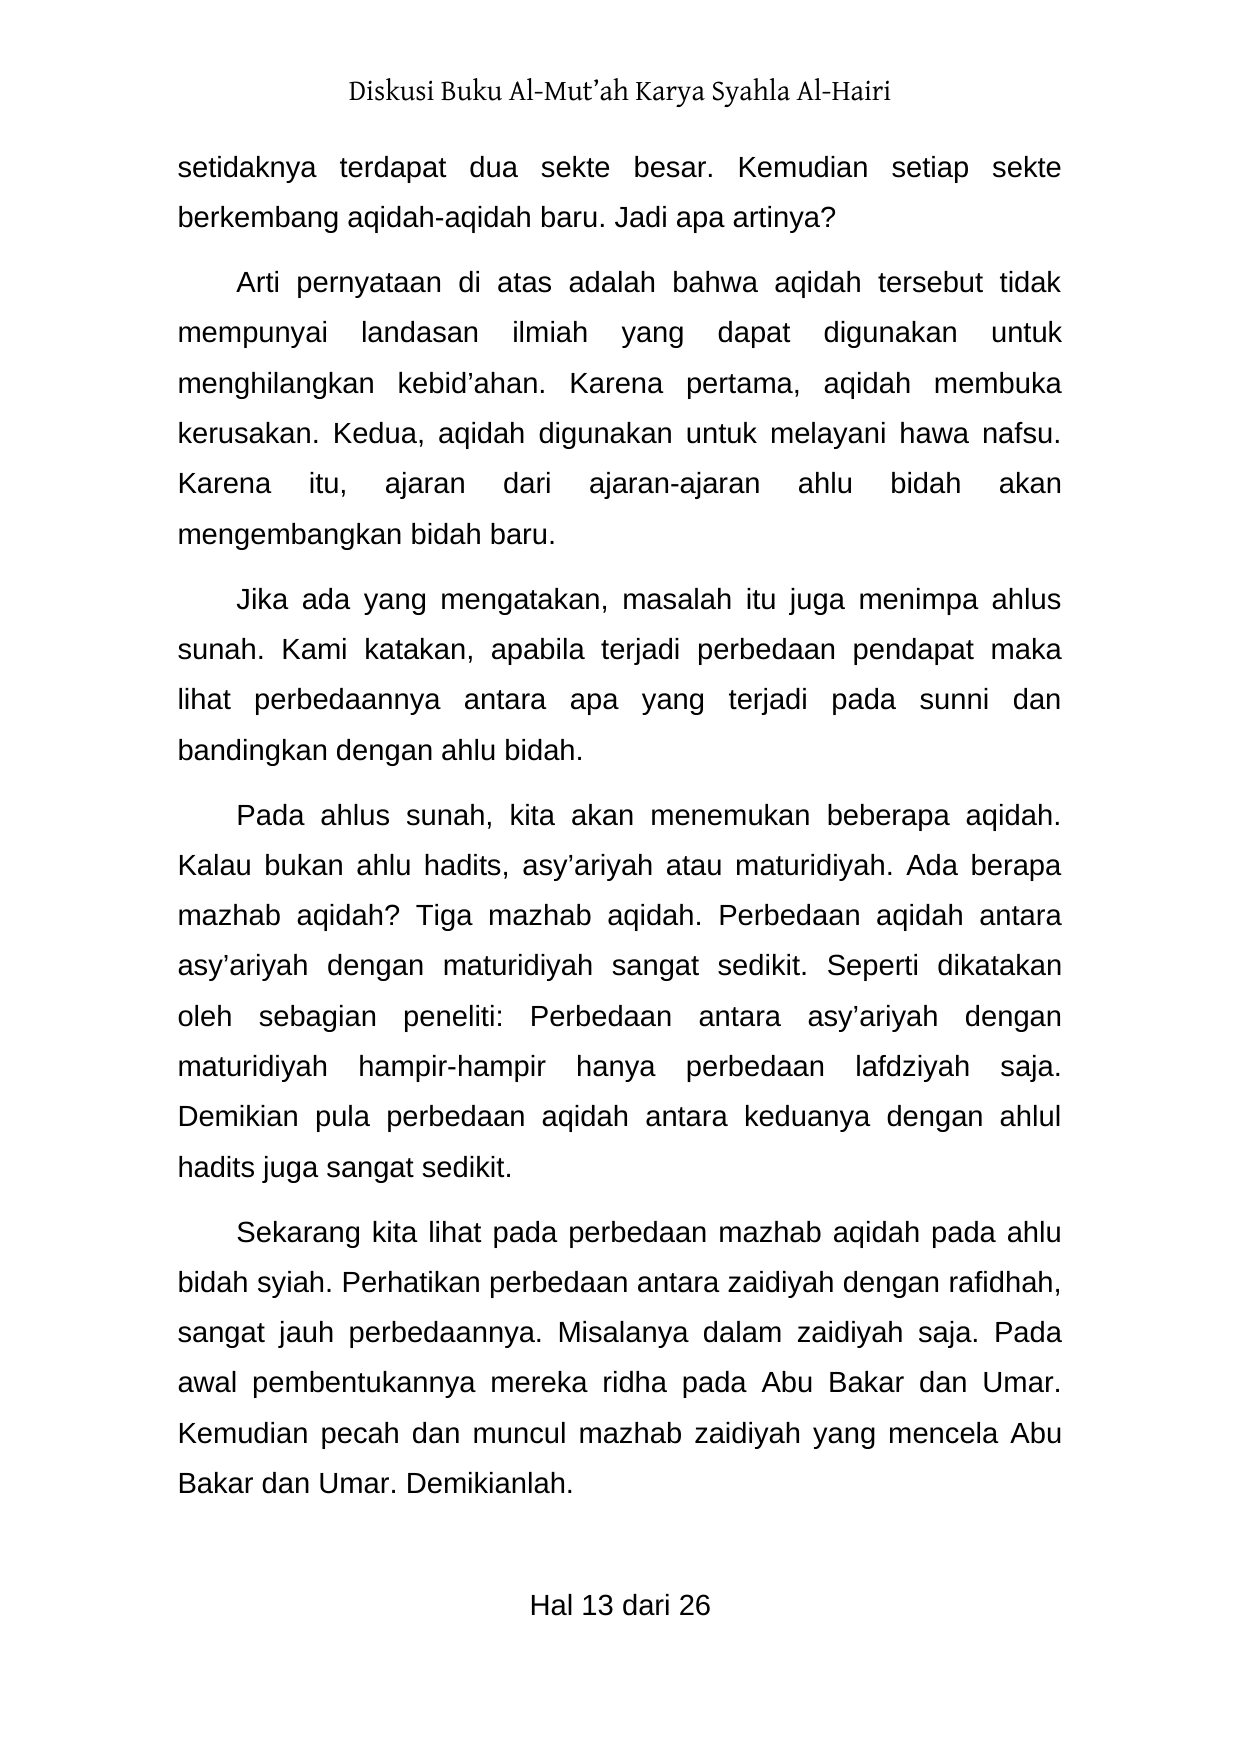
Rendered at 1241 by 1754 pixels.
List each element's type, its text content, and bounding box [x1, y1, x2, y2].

text Sekarang kita lihat pada perbedaan mazhab aqidah pada ahlu bidah syiah. Perhatikan perbedaan antara zaidiyah dengan rafidhah, sangat jauh perbedaannya. Misalanya dalam zaidiyah saja. Pada awal pembentukannya mereka ridha pada Abu Bakar dan Umar. Kemudian pecah dan muncul mazhab zaidiyah yang mencela Abu Bakar dan Umar. Demikianlah. [177, 1214, 1063, 1500]
text Jika ada yang mengatakan, masalah itu juga menimpa ahlus sunah. Kami katakan, apabila terjadi perbedaan pendapat maka lihat perbedaannya antara apa yang terjadi pada sunni dan bandingkan dengan ahlu bidah. [177, 582, 1063, 766]
text setidaknya terdapat dua sekte besar. Kemudian setiap sekte berkembang aqidah-aqidah baru. Jadi apa artinya? [177, 150, 1063, 234]
text Pada ahlus sunah, kita akan menemukan beberapa aqidah. Kalau bukan ahlu hadits, asy’ariyah atau maturidiyah. Ada berapa mazhab aqidah? Tiga mazhab aqidah. Perbedaan aqidah antara asy’ariyah dengan maturidiyah sangat sedikit. Seperti dikatakan oleh sebagian peneliti: Perbedaan antara asy’ariyah dengan maturidiyah hampir-hampir hanya perbedaan lafdziyah saja. Demikian pula perbedaan aqidah antara keduanya dengan ahlul hadits juga sangat sedikit. [177, 797, 1063, 1183]
text Arti pernyataan di atas adalah bahwa aqidah tersebut tidak mempunyai landasan ilmiah yang dapat digunakan untuk menghilangkan kebid’ahan. Karena pertama, aqidah membuka kerusakan. Kedua, aqidah digunakan untuk melayani hawa nafsu. Karena itu, ajaran dari ajaran-ajaran ahlu bidah akan mengembangkan bidah baru. [177, 265, 1063, 550]
